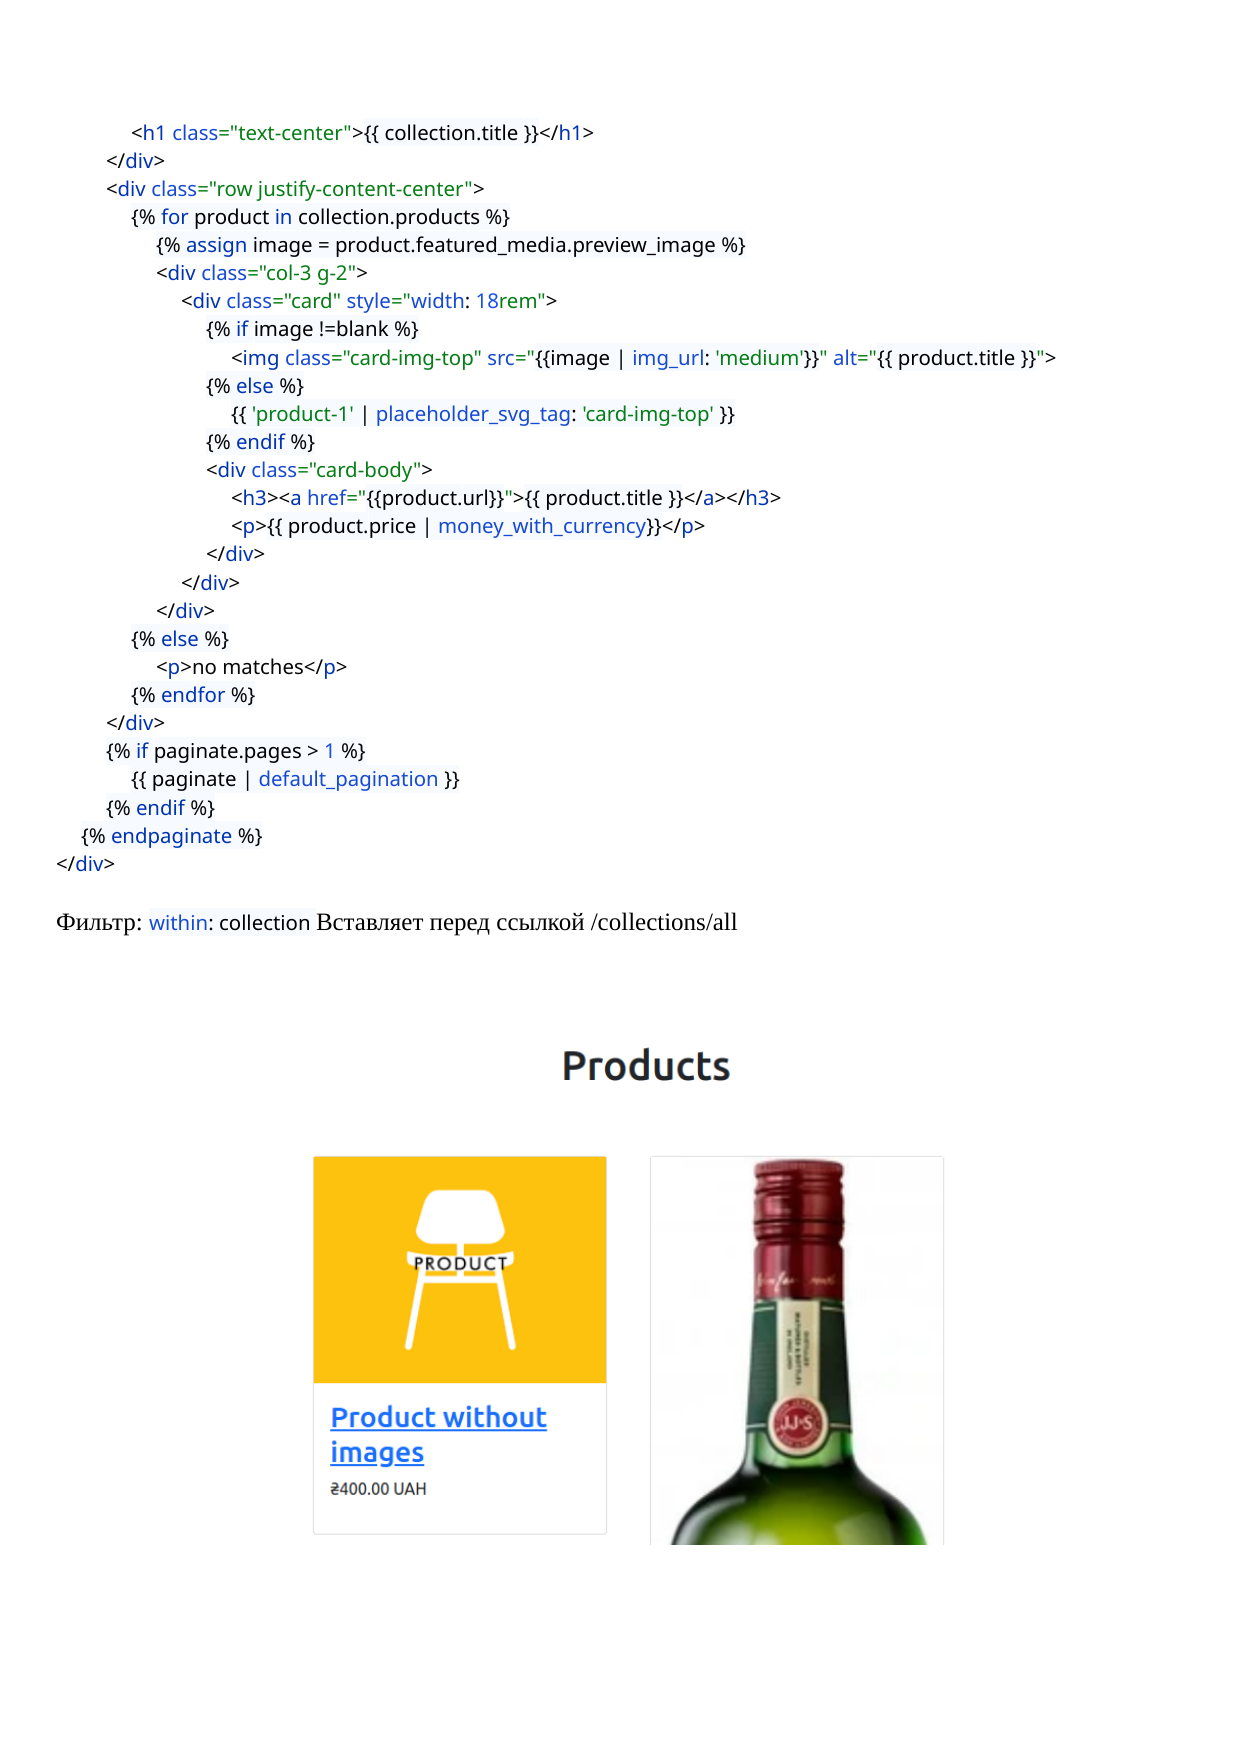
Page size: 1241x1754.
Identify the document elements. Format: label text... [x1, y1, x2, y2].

text <p>no matches</p> [56, 652, 1187, 681]
text {{ 'product-1' | placeholder_svg_tag: 'card-img-top' }} [56, 399, 1187, 427]
text </div> [56, 849, 1187, 877]
text </div> [56, 709, 1187, 737]
text {% endif %} [56, 427, 1187, 456]
text {% else %} [56, 371, 1187, 399]
text </div> [56, 540, 1187, 568]
text </div> [56, 596, 1187, 624]
text {% if paginate.pages > 1 %} [56, 737, 1187, 765]
text {% if image !=blank %} [56, 315, 1187, 343]
text <h3><a href="{{product.url}}">{{ product.title }}</a></h3> [56, 484, 1187, 512]
text {% endfor %} [56, 681, 1187, 709]
text {{ paginate | default_pagination }} [56, 765, 1187, 793]
text </div> [56, 568, 1187, 596]
text {% endif %} [56, 793, 1187, 821]
text <div class="card-body"> [56, 456, 1187, 484]
text {% for product in collection.products %} [56, 202, 1187, 231]
text {% assign image = product.featured_media.preview_image %} [56, 231, 1187, 259]
text <h1 class="text-center">{{ collection.title }}</h1> [56, 118, 1187, 146]
text Фильтр: within: collection Вставляет перед ссылкой /collections/all [56, 907, 1187, 936]
text {% else %} [56, 624, 1187, 652]
text <div class="col-3 g-2"> [56, 259, 1187, 287]
text {% endpaginate %} [56, 821, 1187, 849]
text <img class="card-img-top" src="{{image | img_url: 'medium'}}" alt="{{ product.title }}"> [56, 343, 1187, 371]
text <p>{{ product.price | money_with_currency}}</p> [56, 512, 1187, 540]
text </div> [56, 146, 1187, 174]
text <div class="card" style="width: 18rem"> [56, 287, 1187, 315]
picture [85, 996, 1217, 1545]
text <div class="row justify-content-center"> [56, 174, 1187, 202]
